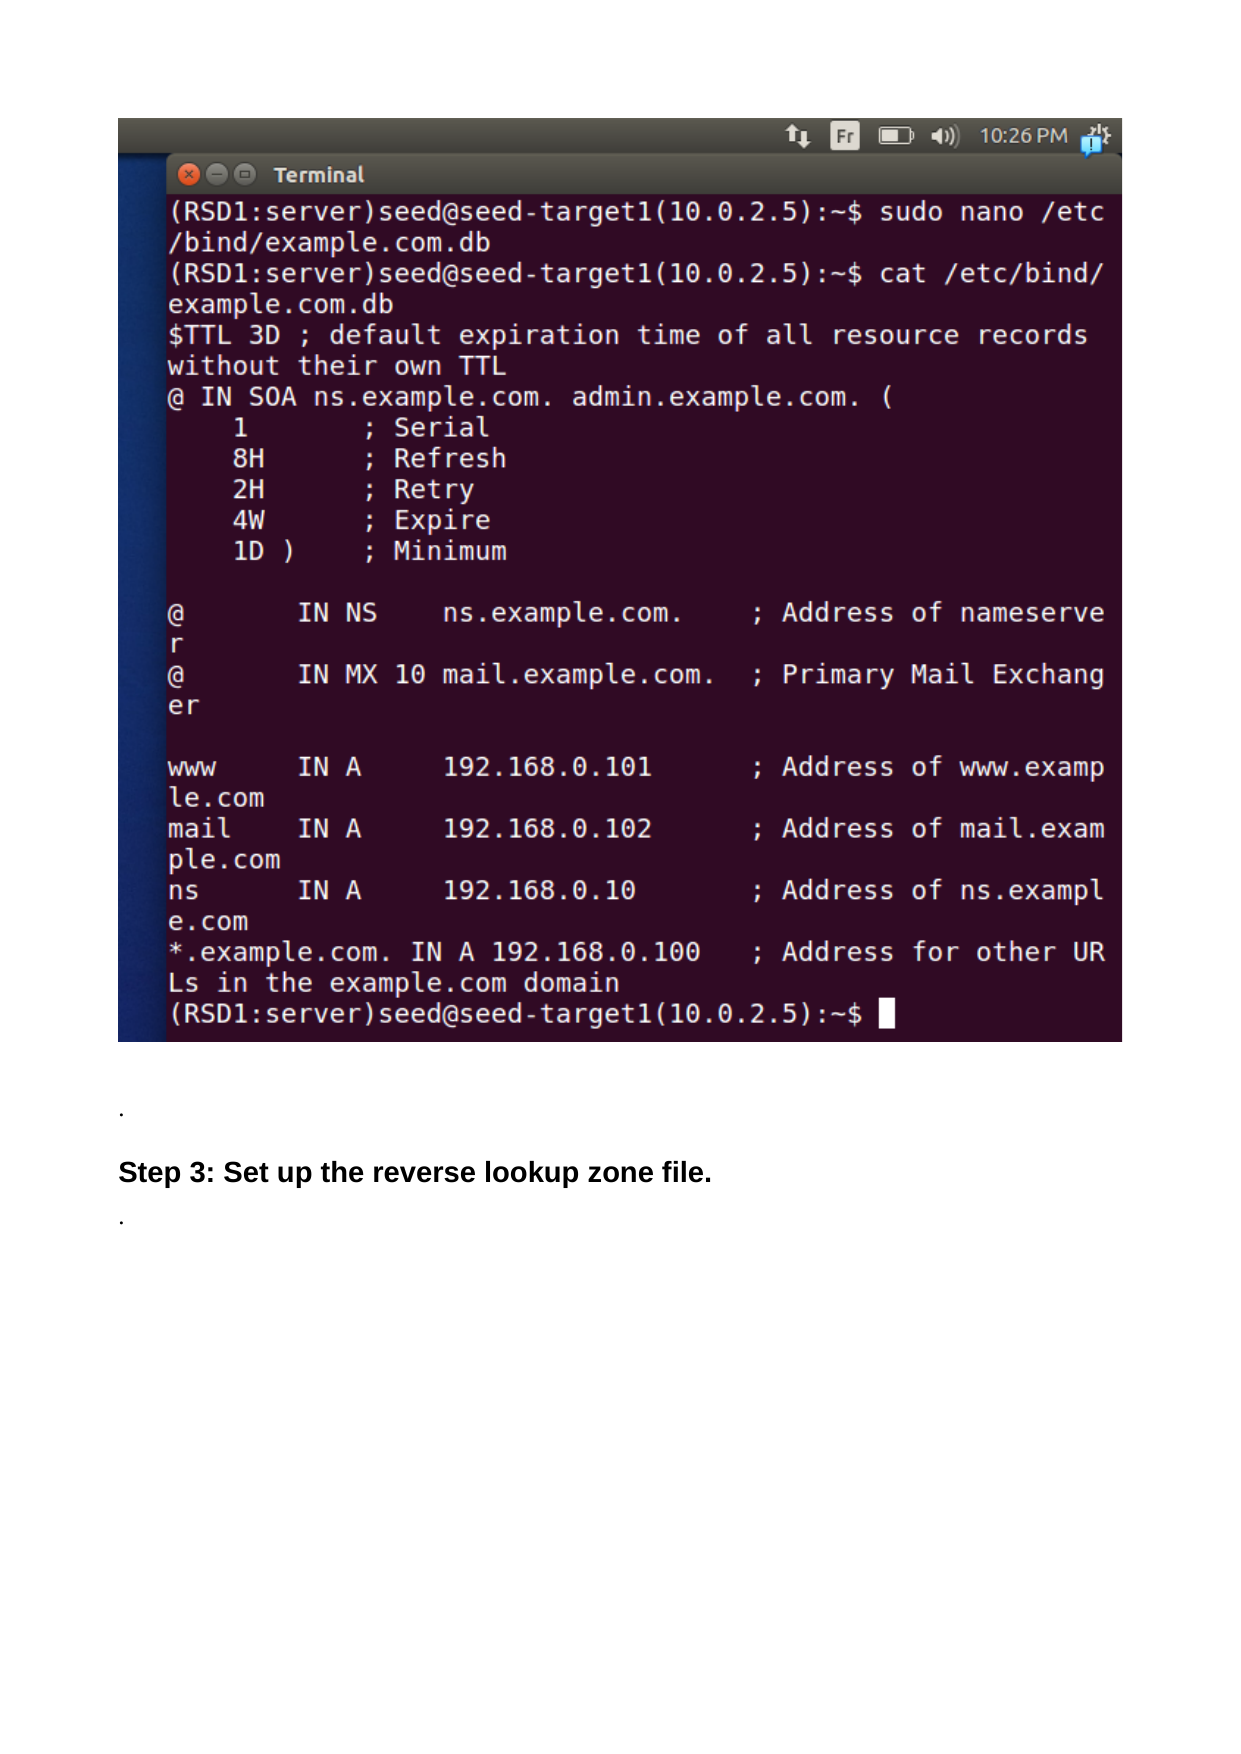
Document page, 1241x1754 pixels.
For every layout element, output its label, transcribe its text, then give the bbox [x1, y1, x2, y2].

subtitle Step 3: Set up the reverse lookup zone file. [118, 1155, 1122, 1189]
text . [118, 1201, 1122, 1230]
picture [118, 118, 1123, 1042]
text . [118, 1093, 1122, 1122]
